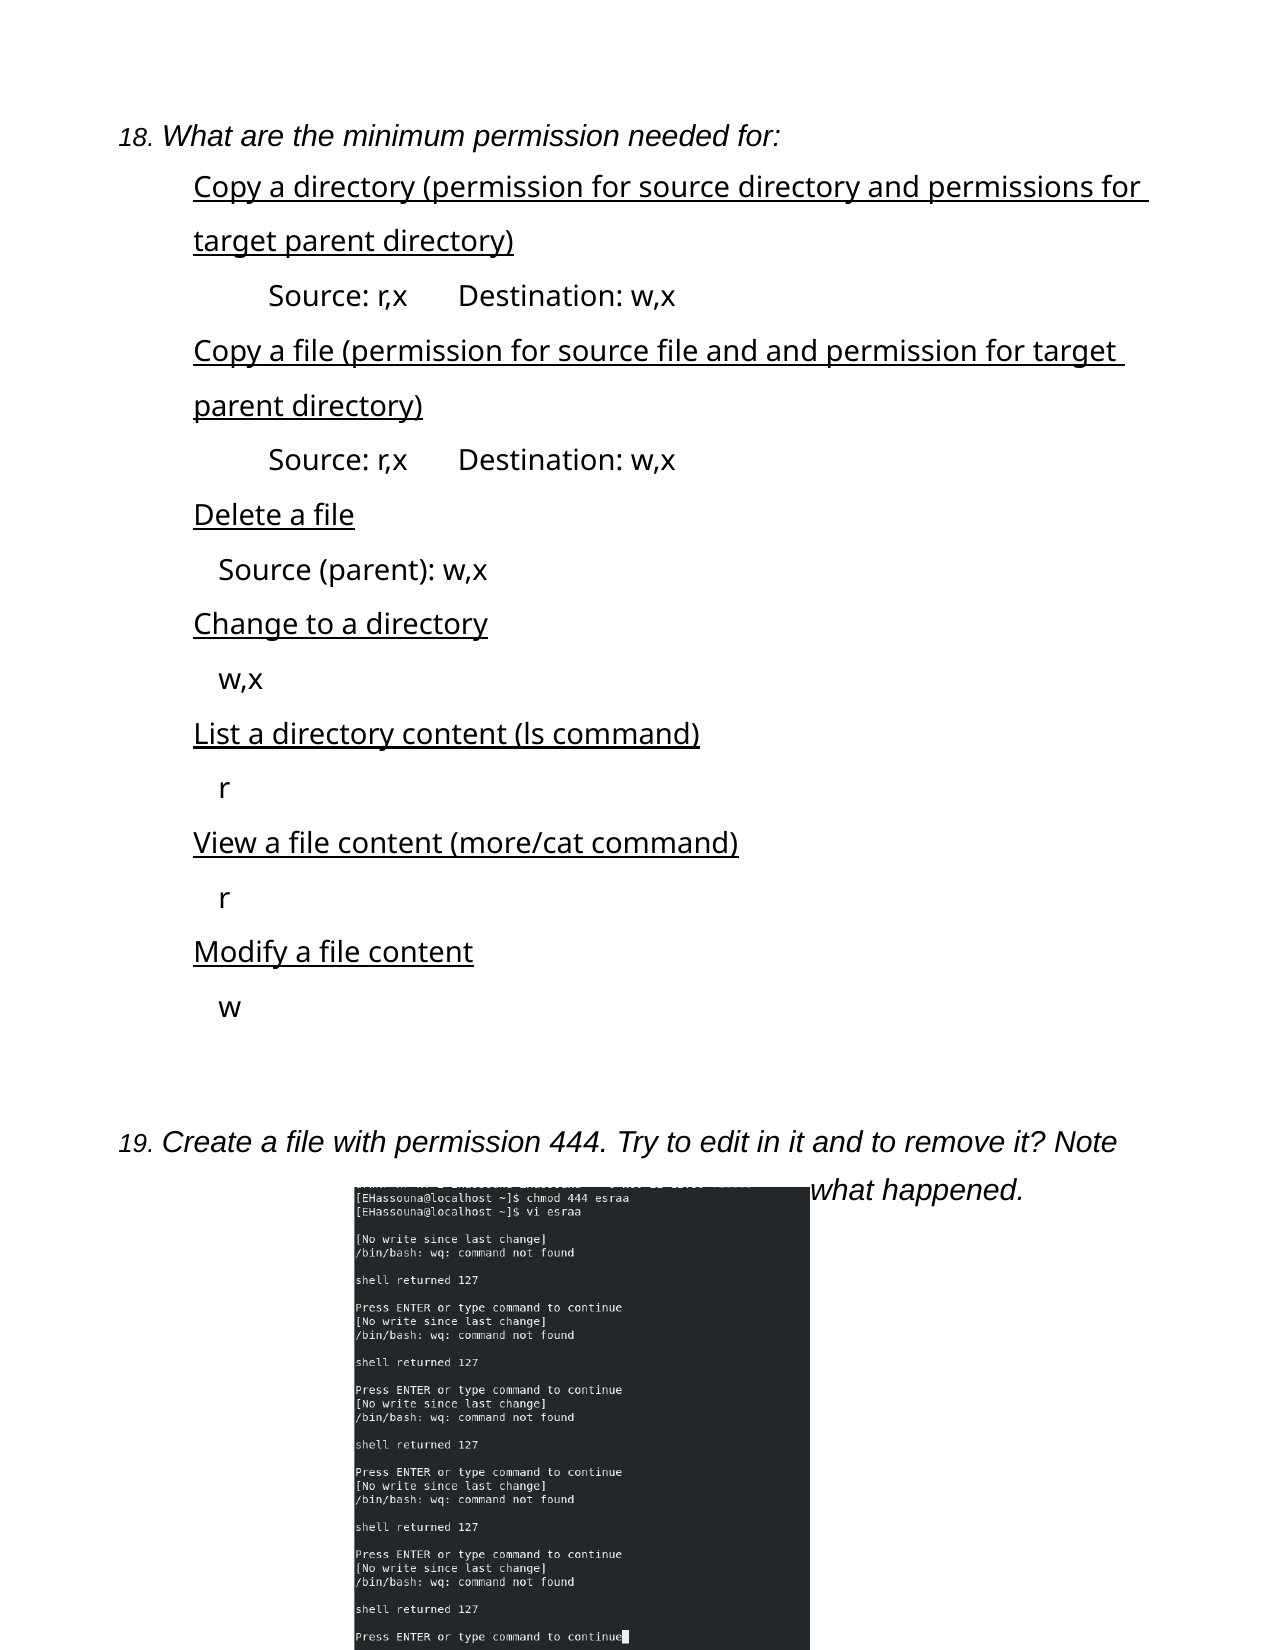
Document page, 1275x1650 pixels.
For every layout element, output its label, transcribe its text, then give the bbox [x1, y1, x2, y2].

text w [193, 986, 1157, 1026]
text Source: r,x Destination: w,x [193, 439, 1157, 479]
text 18. What are the minimum permission needed for: [118, 118, 1157, 153]
text Source (parent): w,x [193, 549, 1157, 588]
text Copy a file (permission for source file and and permission for target parent directory) [193, 330, 1157, 424]
text Change to a directory [193, 603, 1157, 643]
text 19. Create a file with permission 444. Try to edit in it and to remove it? Note what happened. [118, 1123, 1157, 1206]
text List a directory content (ls command) [193, 713, 1157, 753]
text View a file content (more/cat command) [193, 822, 1157, 862]
text Copy a directory (permission for source directory and permissions for target parent directory) [193, 166, 1157, 260]
text r [193, 877, 1157, 917]
text Delete a file [193, 494, 1157, 534]
text Modify a file content [193, 932, 1157, 971]
text r [193, 768, 1157, 807]
text Source: r,x Destination: w,x [193, 275, 1157, 315]
text w,x [193, 658, 1157, 698]
